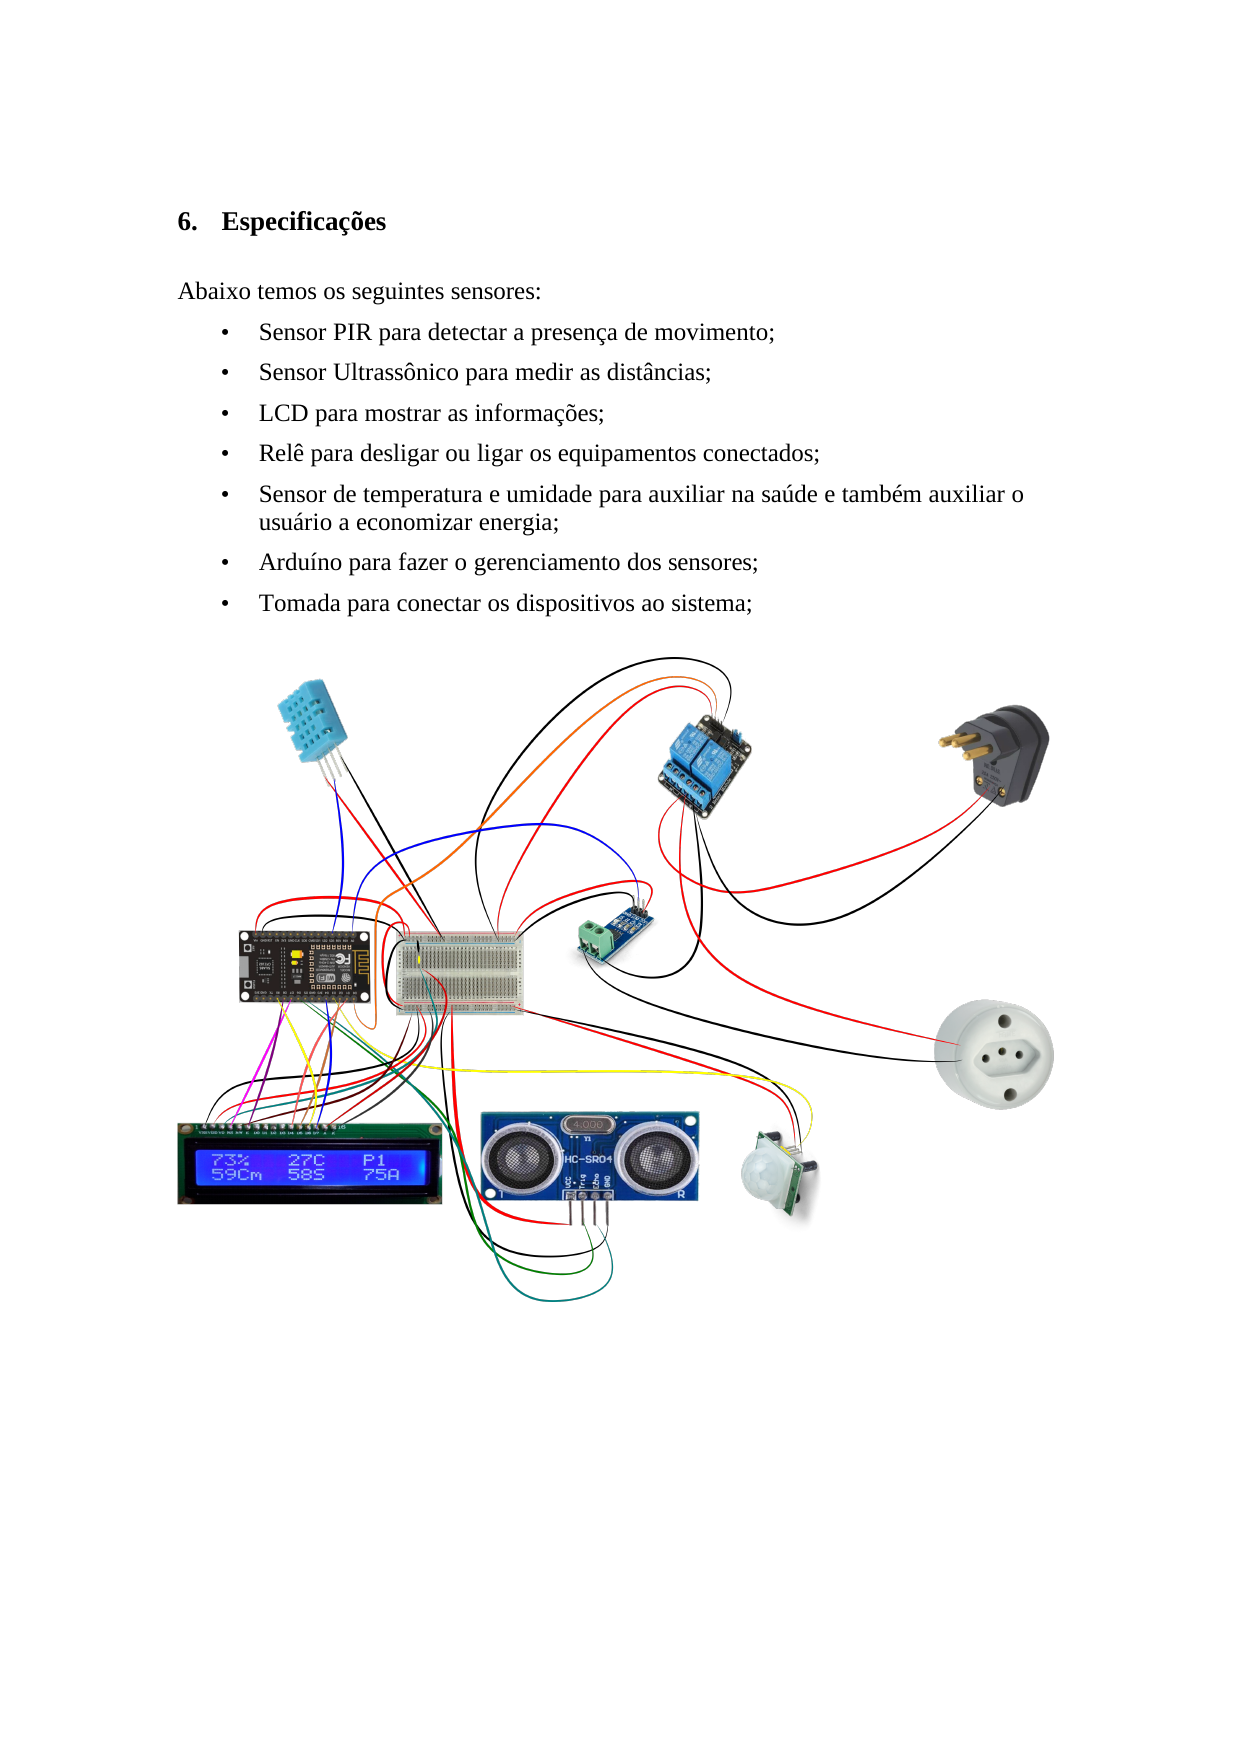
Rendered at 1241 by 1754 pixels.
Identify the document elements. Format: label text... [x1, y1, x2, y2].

list Sensor Ultrassônico para medir as distâncias; [221, 358, 1063, 386]
picture [177, 657, 1063, 1302]
text Abaixo temos os seguintes sensores: [177, 277, 1063, 305]
list Arduíno para fazer o gerenciamento dos sensores; [221, 548, 1063, 576]
list Sensor PIR para detectar a presença de movimento; [221, 318, 1063, 346]
list Tomada para conectar os dispositivos ao sistema; [221, 589, 1063, 617]
title Especificações [177, 207, 1063, 237]
list Relê para desligar ou ligar os equipamentos conectados; [221, 439, 1063, 467]
list LCD para mostrar as informações; [221, 399, 1063, 427]
list Sensor de temperatura e umidade para auxiliar na saúde e também auxiliar o usuário a economizar energia; [221, 480, 1063, 536]
